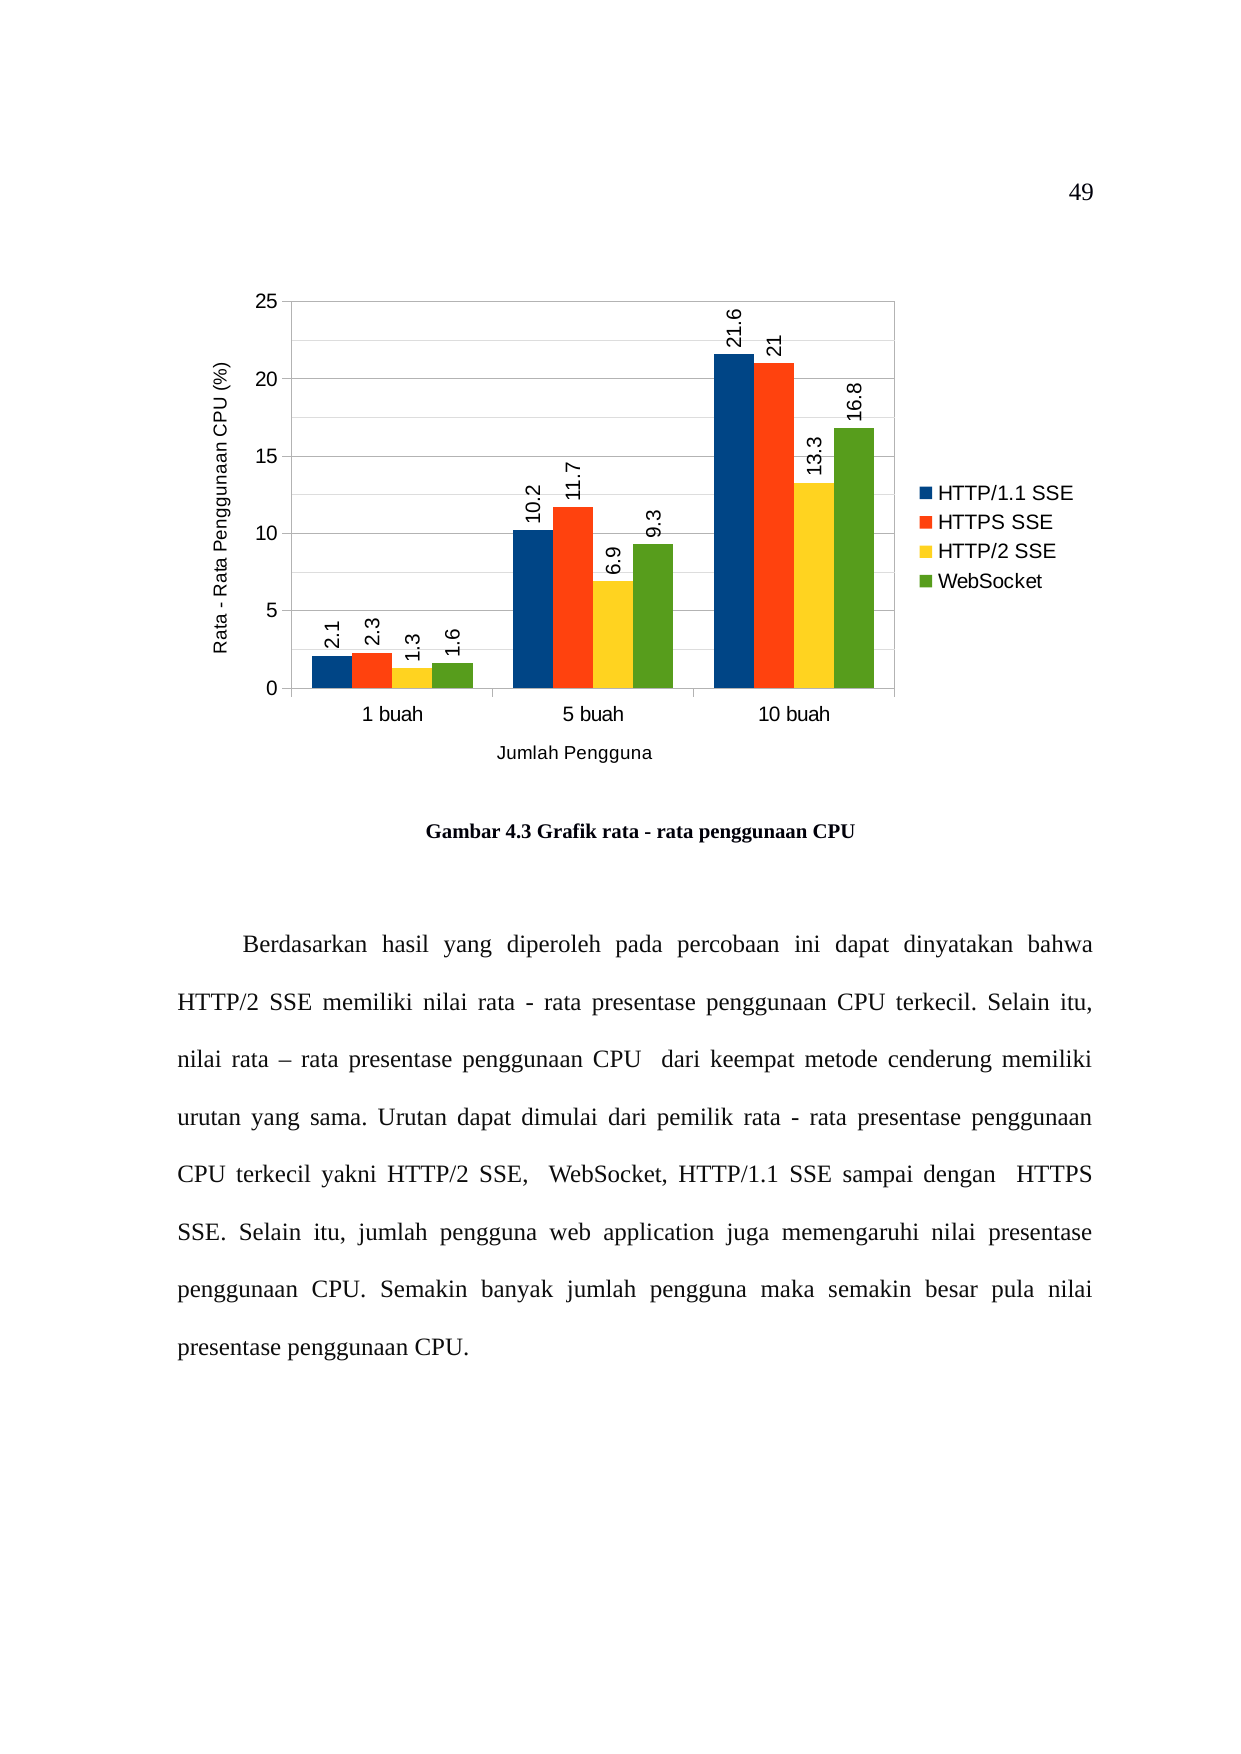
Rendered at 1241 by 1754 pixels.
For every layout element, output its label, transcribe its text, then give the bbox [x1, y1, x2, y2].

text Berdasarkan hasil yang diperoleh pada percobaan ini dapat dinyatakan bahwa HTTP/2 SSE memiliki nilai rata - rata presentase penggunaan CPU terkecil. Selain itu, nilai rata – rata presentase penggunaan CPU dari keempat metode cenderung memiliki urutan yang sama. Urutan dapat dimulai dari pemilik rata - rata presentase penggunaan CPU terkecil yakni HTTP/2 SSE, WebSocket, HTTP/1.1 SSE sampai dengan HTTPS SSE. Selain itu, jumlah pengguna web application juga memengaruhi nilai presentase penggunaan CPU. Semakin banyak jumlah pengguna maka semakin besar pula nilai presentase penggunaan CPU. [177, 929, 1093, 1360]
text 1Gambar 4.3 Grafik rata - rata penggunaan CPU [163, 279, 1108, 843]
